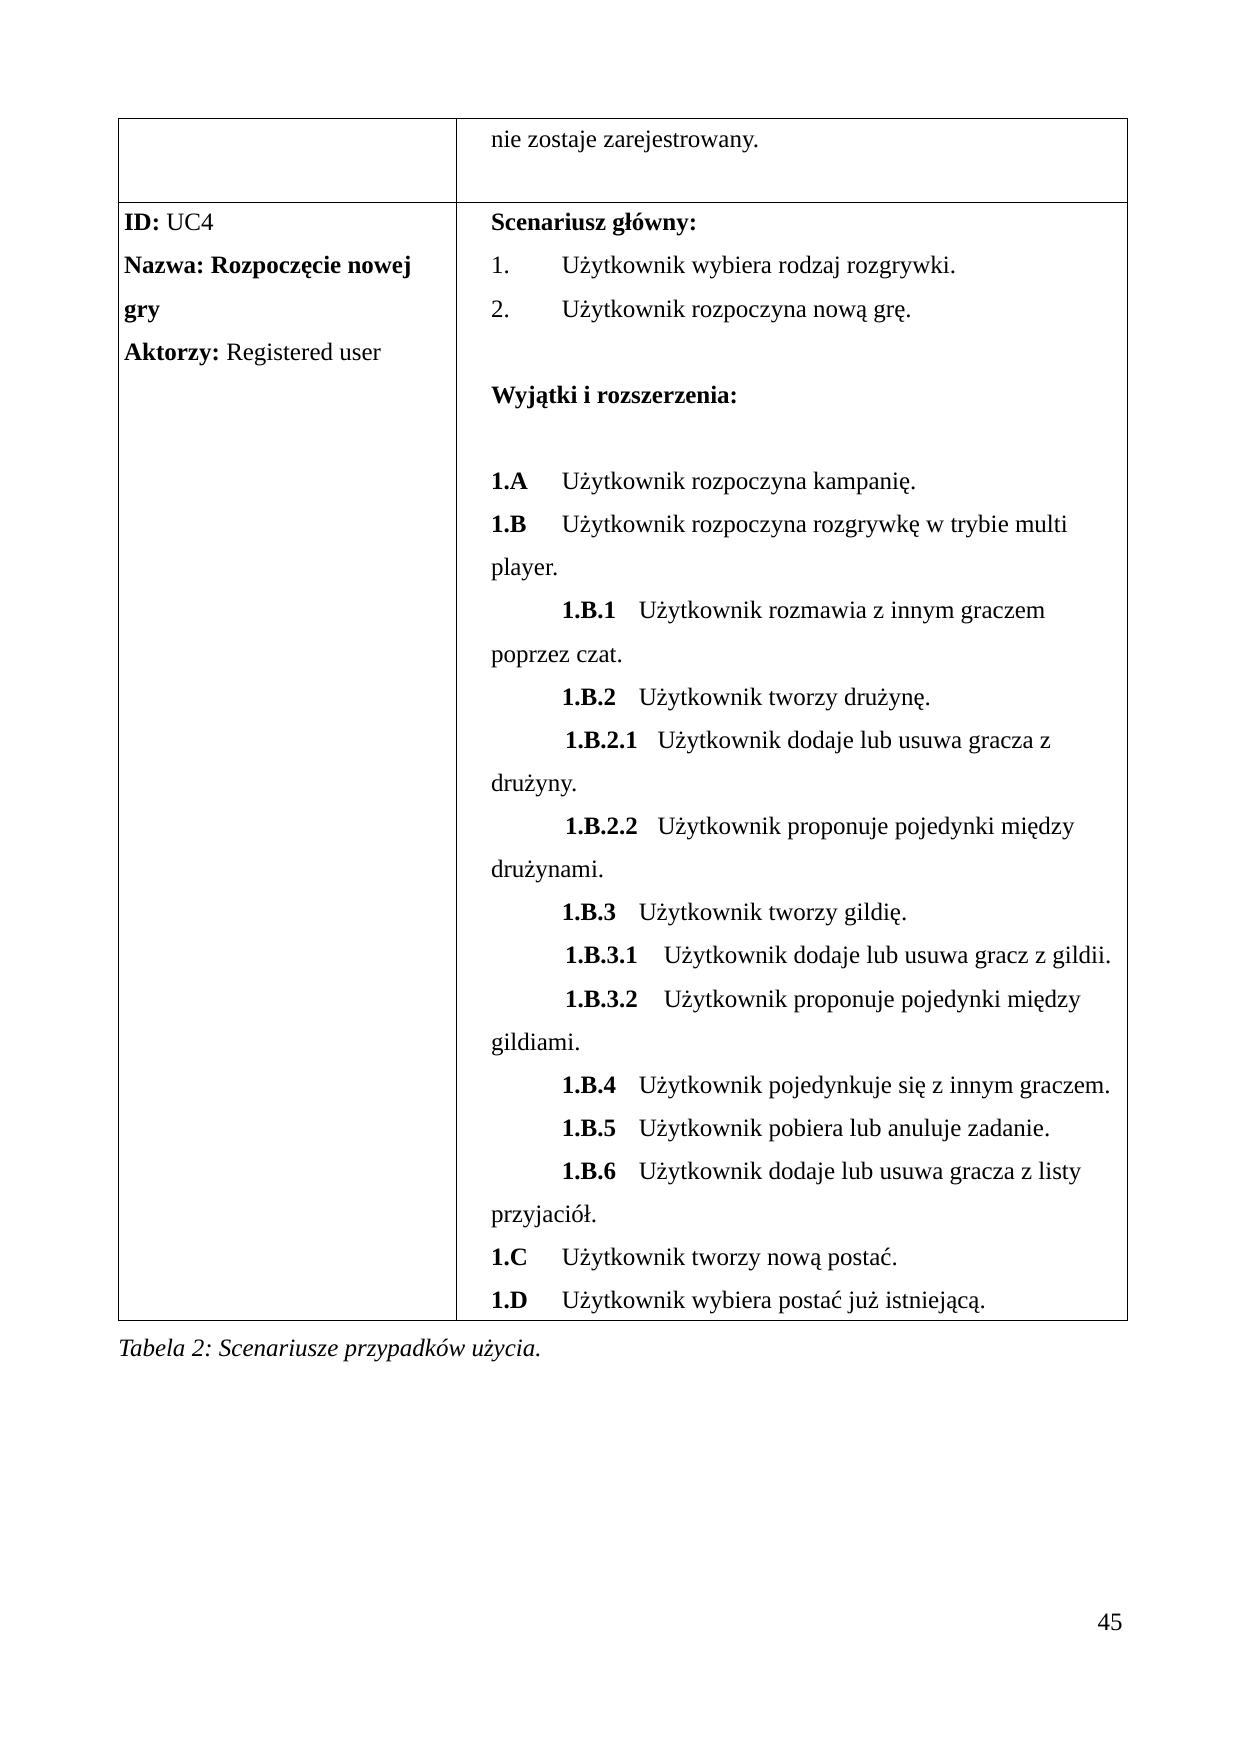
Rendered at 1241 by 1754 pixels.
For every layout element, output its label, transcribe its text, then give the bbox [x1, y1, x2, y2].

table_cell [119, 119, 456, 202]
table_cell nie zostaje zarejestrowany. [457, 119, 1127, 202]
table_cell ID: UC4 Nazwa: Rozpoczęcie nowej gry Aktorzy: Registered user [119, 203, 456, 1320]
table_cell Scenariusz główny: Użytkownik wybiera rodzaj rozgrywki. Użytkownik rozpoczyna nową grę. Wyjątki i rozszerzenia: 1.A Użytkownik rozpoczyna kampanię. 1.B Użytkownik rozpoczyna rozgrywkę w trybie multi player. 1.B.1 Użytkownik rozmawia z innym graczem poprzez czat. 1.B.2 Użytkownik tworzy drużynę. 1.B.2.1 Użytkownik dodaje lub usuwa gracza z drużyny. 1.B.2.2 Użytkownik proponuje pojedynki między drużynami. 1.B.3 Użytkownik tworzy gildię. 1.B.3.1 Użytkownik dodaje lub usuwa gracz z gildii. 1.B.3.2 Użytkownik proponuje pojedynki między gildiami. 1.B.4 Użytkownik pojedynkuje się z innym graczem. 1.B.5 Użytkownik pobiera lub anuluje zadanie. 1.B.6 Użytkownik dodaje lub usuwa gracza z listy przyjaciół. 1.C Użytkownik tworzy nową postać. 1.D Użytkownik wybiera postać już istniejącą. [457, 203, 1127, 1320]
text Tabela 2: Scenariusze przypadków użycia. [118, 1333, 1122, 1361]
